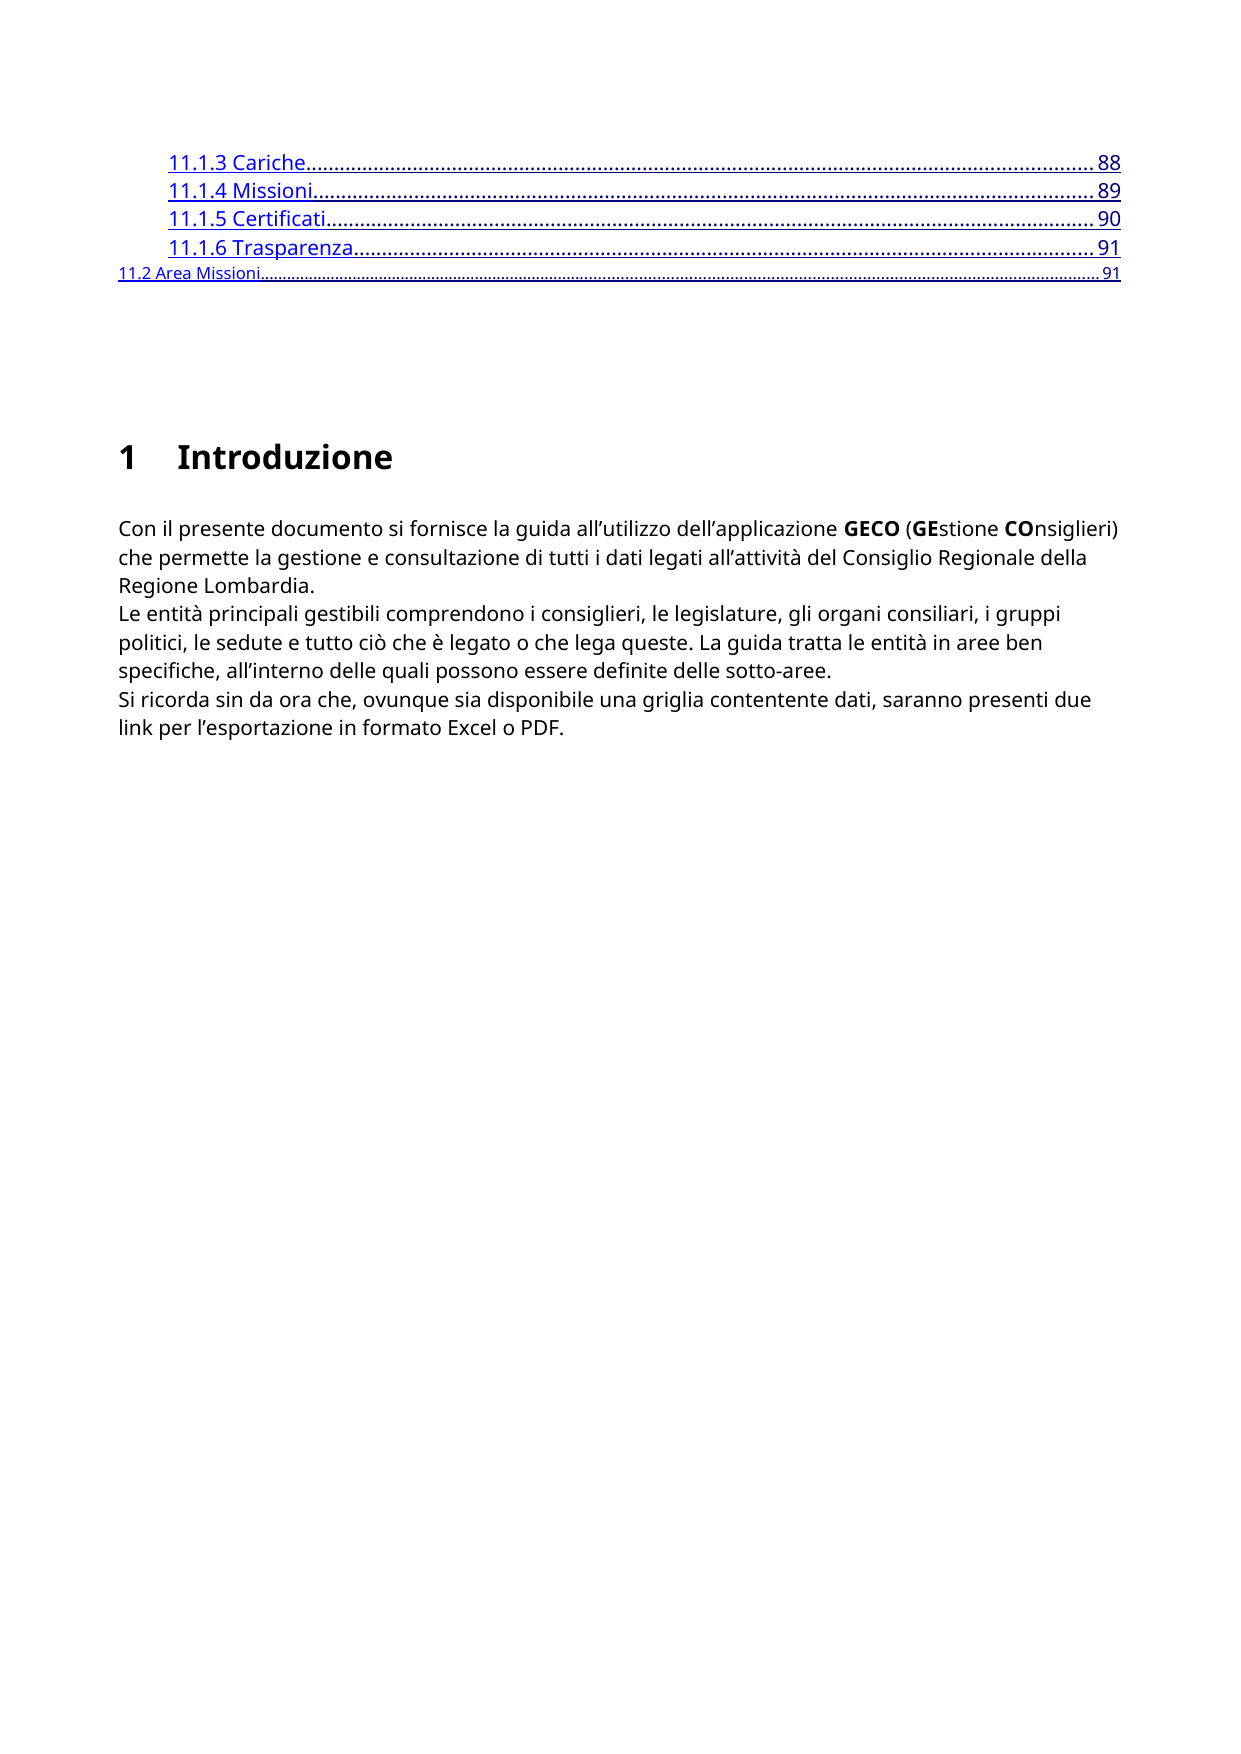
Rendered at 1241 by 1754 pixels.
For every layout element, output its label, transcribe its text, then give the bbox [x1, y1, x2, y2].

text Le entità principali gestibili comprendono i consiglieri, le legislature, gli organi consiliari, i gruppi politici, le sedute e tutto ciò che è legato o che lega queste. La guida tratta le entità in aree ben specifiche, all’interno delle quali possono essere definite delle sotto-aree. [118, 599, 1122, 685]
list Introduzione [118, 433, 1122, 479]
text 11.1.4 Missioni 89 [168, 176, 1122, 204]
text 11.1.3 Cariche 88 [168, 148, 1122, 176]
text 11.1.6 Trasparenza 91 [168, 233, 1122, 261]
text 11.1.5 Certificati 90 [168, 204, 1122, 233]
text Si ricorda sin da ora che, ovunque sia disponibile una griglia contentente dati, saranno presenti due link per l’esportazione in formato Excel o PDF. [118, 685, 1122, 742]
text Con il presente documento si fornisce la guida all’utilizzo dell’applicazione GECO (GEstione COnsiglieri) che permette la gestione e consultazione di tutti i dati legati all’attività del Consiglio Regionale della Regione Lombardia. [118, 514, 1122, 599]
text 11.2 Area Missioni 91 [118, 261, 1122, 284]
